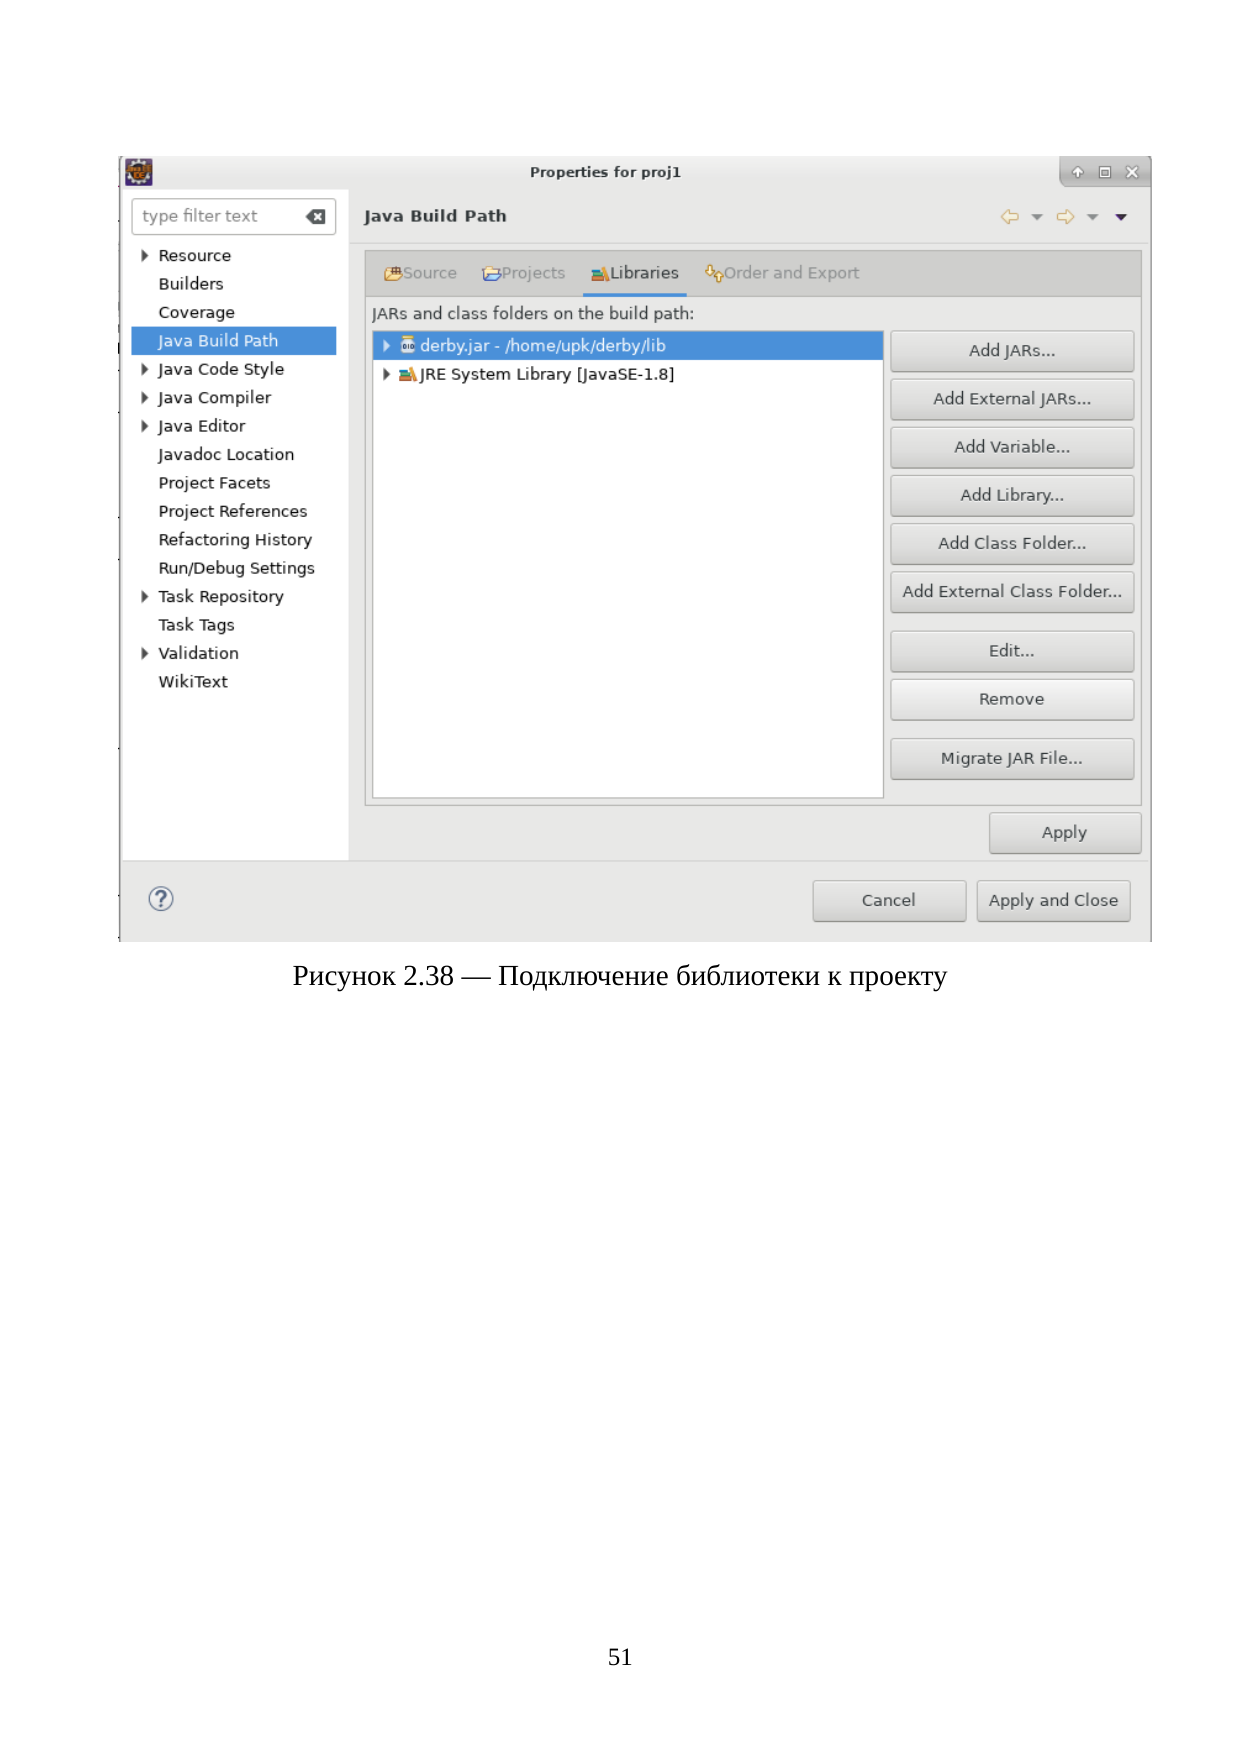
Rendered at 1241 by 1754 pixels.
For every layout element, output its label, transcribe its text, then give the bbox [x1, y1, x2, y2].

text Рисунок 2.38 — Подключение библиотеки к проекту [118, 942, 1122, 992]
picture [118, 156, 1152, 942]
text [118, 142, 1122, 156]
